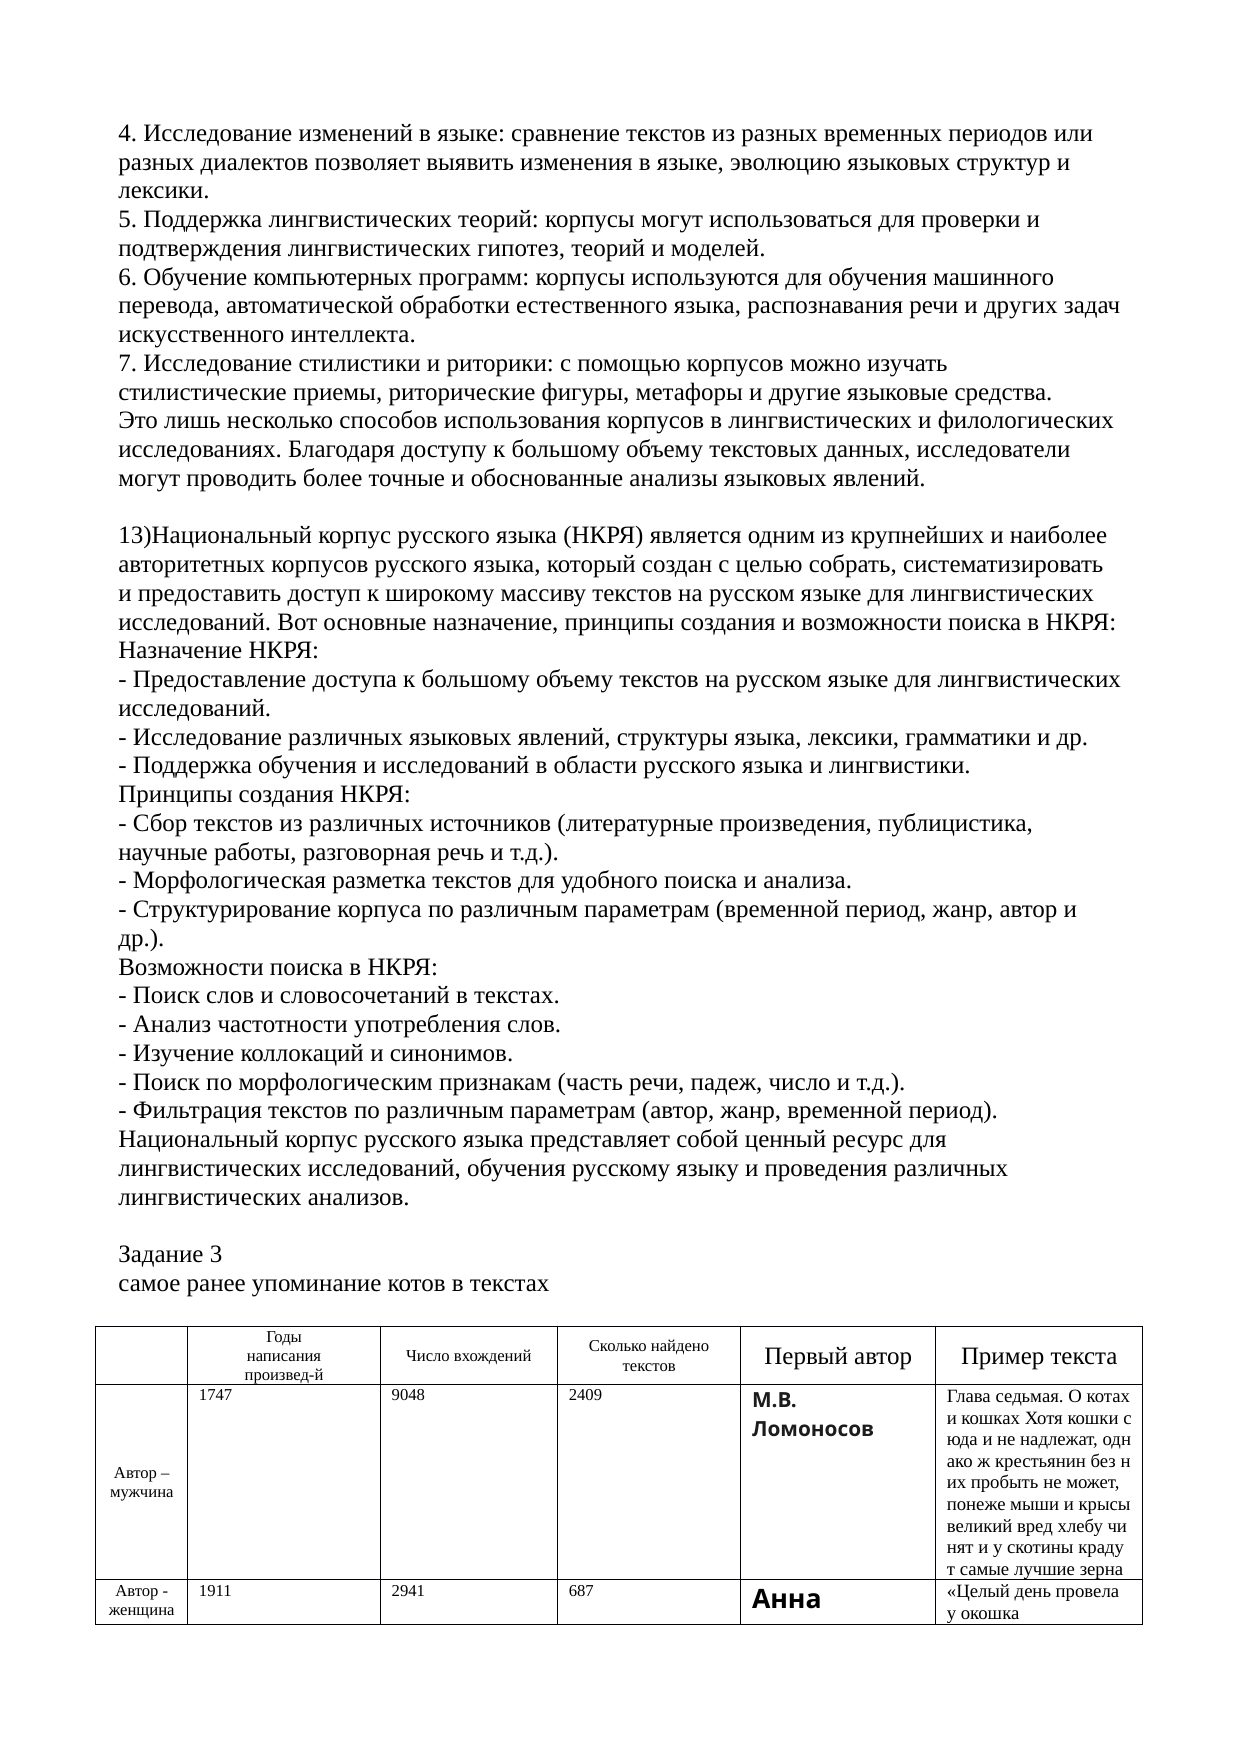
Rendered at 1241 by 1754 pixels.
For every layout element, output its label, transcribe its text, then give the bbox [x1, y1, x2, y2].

text - Предоставление доступа к большому объему текстов на русском языке для лингвистических исследований. [118, 664, 1122, 722]
text - Исследование различных языковых явлений, структуры языка, лексики, грамматики и др. [118, 722, 1122, 751]
text - Поддержка обучения и исследований в области русского языка и лингвистики. [118, 751, 1122, 779]
text самое ранее упоминание котов в текстах [118, 1268, 1122, 1297]
table_cell 9048 [381, 1385, 557, 1579]
table_cell Автор - женщина [96, 1580, 187, 1623]
text 7. Исследование стилистики и риторики: с помощью корпусов можно изучать стилистические приемы, риторические фигуры, метафоры и другие языковые средства. [118, 348, 1122, 406]
text - Анализ частотности употребления слов. [118, 1009, 1122, 1038]
text Принципы создания НКРЯ: [118, 779, 1122, 808]
text 13)Национальный корпус русского языка (НКРЯ) является одним из крупнейших и наиболее авторитетных корпусов русского языка, который создан с целью собрать, систематизировать и предоставить доступ к широкому массиву текстов на русском языке для лингвистических исследований. Вот основные назначение, принципы создания и возможности поиска в НКРЯ: [118, 521, 1122, 636]
text - Морфологическая разметка текстов для удобного поиска и анализа. [118, 866, 1122, 894]
text Задание 3 [118, 1239, 1122, 1268]
table_cell Автор – мужчина [96, 1385, 187, 1579]
table_cell Глава седьмая. О котах и кошках Хотя кошки сюда и не надлежат, однако ж крестьянин без них пробыть не может, понеже мыши и крысы великий вред хлебу чинят и у скотины крадут самые лучшие зерна [936, 1385, 1142, 1579]
text 5. Поддержка лингвистических теорий: корпусы могут использоваться для проверки и подтверждения лингвистических гипотез, теорий и моделей. [118, 204, 1122, 262]
text Национальный корпус русского языка представляет собой ценный ресурс для лингвистических исследований, обучения русскому языку и проведения различных лингвистических анализов. [118, 1124, 1122, 1211]
table_cell 687 [558, 1580, 740, 1623]
table_cell М.В. Ломоносов [741, 1385, 935, 1579]
text - Поиск по морфологическим признакам (часть речи, падеж, число и т.д.). [118, 1067, 1122, 1096]
table_cell 1747 [188, 1385, 380, 1579]
text Назначение НКРЯ: [118, 636, 1122, 664]
text - Фильтрация текстов по различным параметрам (автор, жанр, временной период). [118, 1096, 1122, 1124]
table_cell 2409 [558, 1385, 740, 1579]
text 6. Обучение компьютерных программ: корпусы используются для обучения машинного перевода, автоматической обработки естественного языка, распознавания речи и других задач искусственного интеллекта. [118, 262, 1122, 348]
table_cell 1911 [188, 1580, 380, 1623]
table_header Первый автор [741, 1327, 935, 1384]
text - Структурирование корпуса по различным параметрам (временной период, жанр, автор и др.). [118, 894, 1122, 952]
table_header Пример текста [936, 1327, 1142, 1384]
text Возможности поиска в НКРЯ: [118, 952, 1122, 981]
text - Сбор текстов из различных источников (литературные произведения, публицистика, научные работы, разговорная речь и т.д.). [118, 808, 1122, 866]
table_cell 2941 [381, 1580, 557, 1623]
text - Поиск слов и словосочетаний в текстах. [118, 981, 1122, 1009]
table_header Годы написания произвед-й [188, 1327, 380, 1384]
table_header Число вхождений [381, 1327, 557, 1384]
table_header Сколько найдено текстов [558, 1327, 740, 1384]
table_header [96, 1327, 187, 1384]
table_cell «Целый день провела у окошка [936, 1580, 1142, 1623]
text - Изучение коллокаций и синонимов. [118, 1038, 1122, 1067]
text Это лишь несколько способов использования корпусов в лингвистических и филологических исследованиях. Благодаря доступу к большому объему текстовых данных, исследователи могут проводить более точные и обоснованные анализы языковых явлений. [118, 406, 1122, 492]
text 4. Исследование изменений в языке: сравнение текстов из разных временных периодов или разных диалектов позволяет выявить изменения в языке, эволюцию языковых структур и лексики. [118, 118, 1122, 204]
table_cell Анна [741, 1580, 935, 1623]
